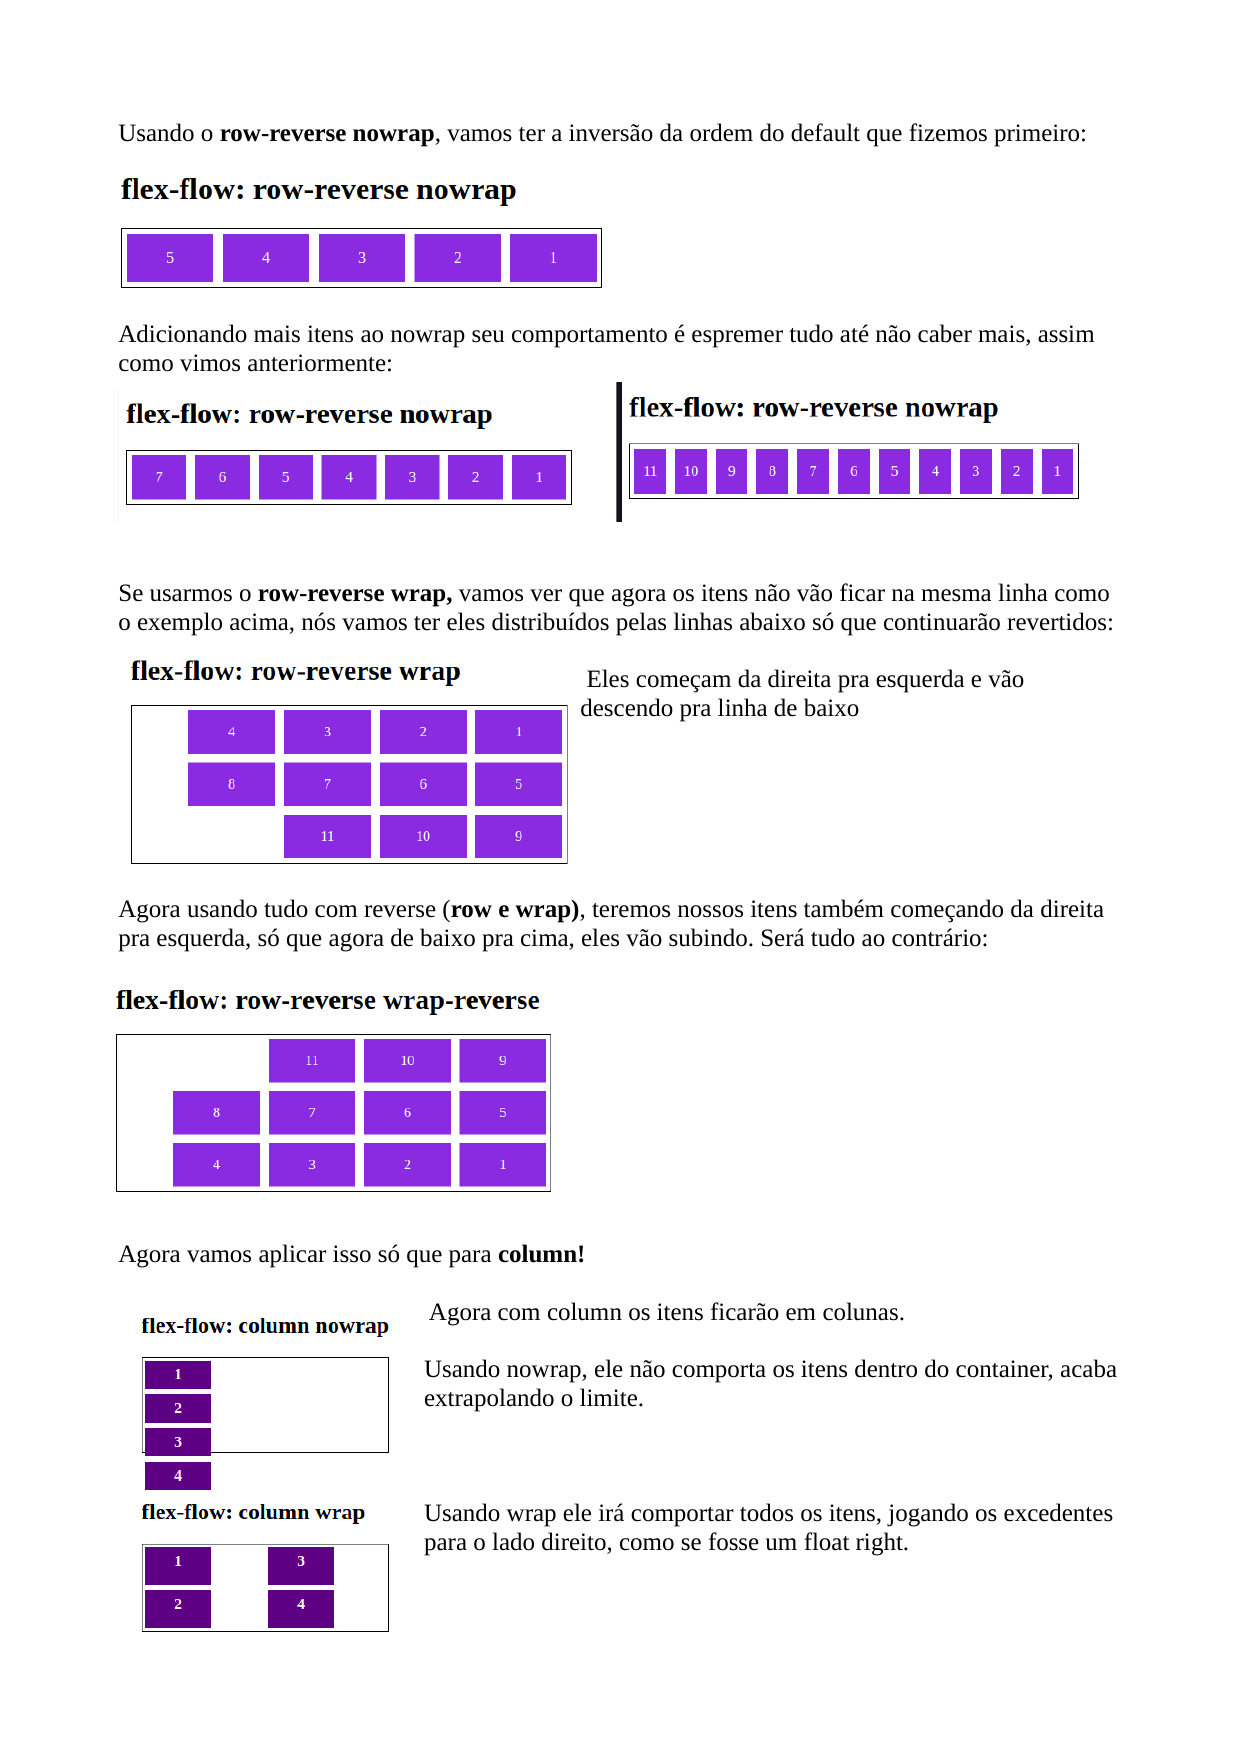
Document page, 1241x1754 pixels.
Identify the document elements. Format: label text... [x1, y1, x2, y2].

picture [118, 388, 596, 524]
text Usando o row-reverse nowrap, vamos ter a inversão da ordem do default que fizemos primeiro: [118, 118, 1122, 147]
picture [113, 1288, 424, 1650]
picture [114, 161, 622, 303]
picture [126, 647, 580, 871]
text Agora com column os itens ficarão em colunas. Usando nowrap, ele não comporta os itens dentro do container, acaba extrapolando o limite. [424, 1297, 1122, 1412]
text Agora usando tudo com reverse (row e wrap), teremos nossos itens também começando da direita pra esquerda, só que agora de baixo pra cima, eles vão subindo. Será tudo ao contrário: [118, 894, 1122, 952]
text Se usarmos o row-reverse wrap, vamos ver que agora os itens não vão ficar na mesma linha como o exemplo acima, nós vamos ter eles distribuídos pelas linhas abaixo só que continuarão revertidos: [118, 578, 1122, 636]
text Usando wrap ele irá comportar todos os itens, jogando os excedentes para o lado direito, como se fosse um float right. [424, 1498, 1122, 1556]
picture [112, 979, 564, 1200]
picture [616, 382, 1105, 522]
text Adicionando mais itens ao nowrap seu comportamento é espremer tudo até não caber mais, assim como vimos anteriormente: [118, 319, 1122, 377]
text Eles começam da direita pra esquerda e vão descendo pra linha de baixo [580, 664, 1122, 722]
text Agora vamos aplicar isso só que para column! [118, 1239, 1122, 1268]
